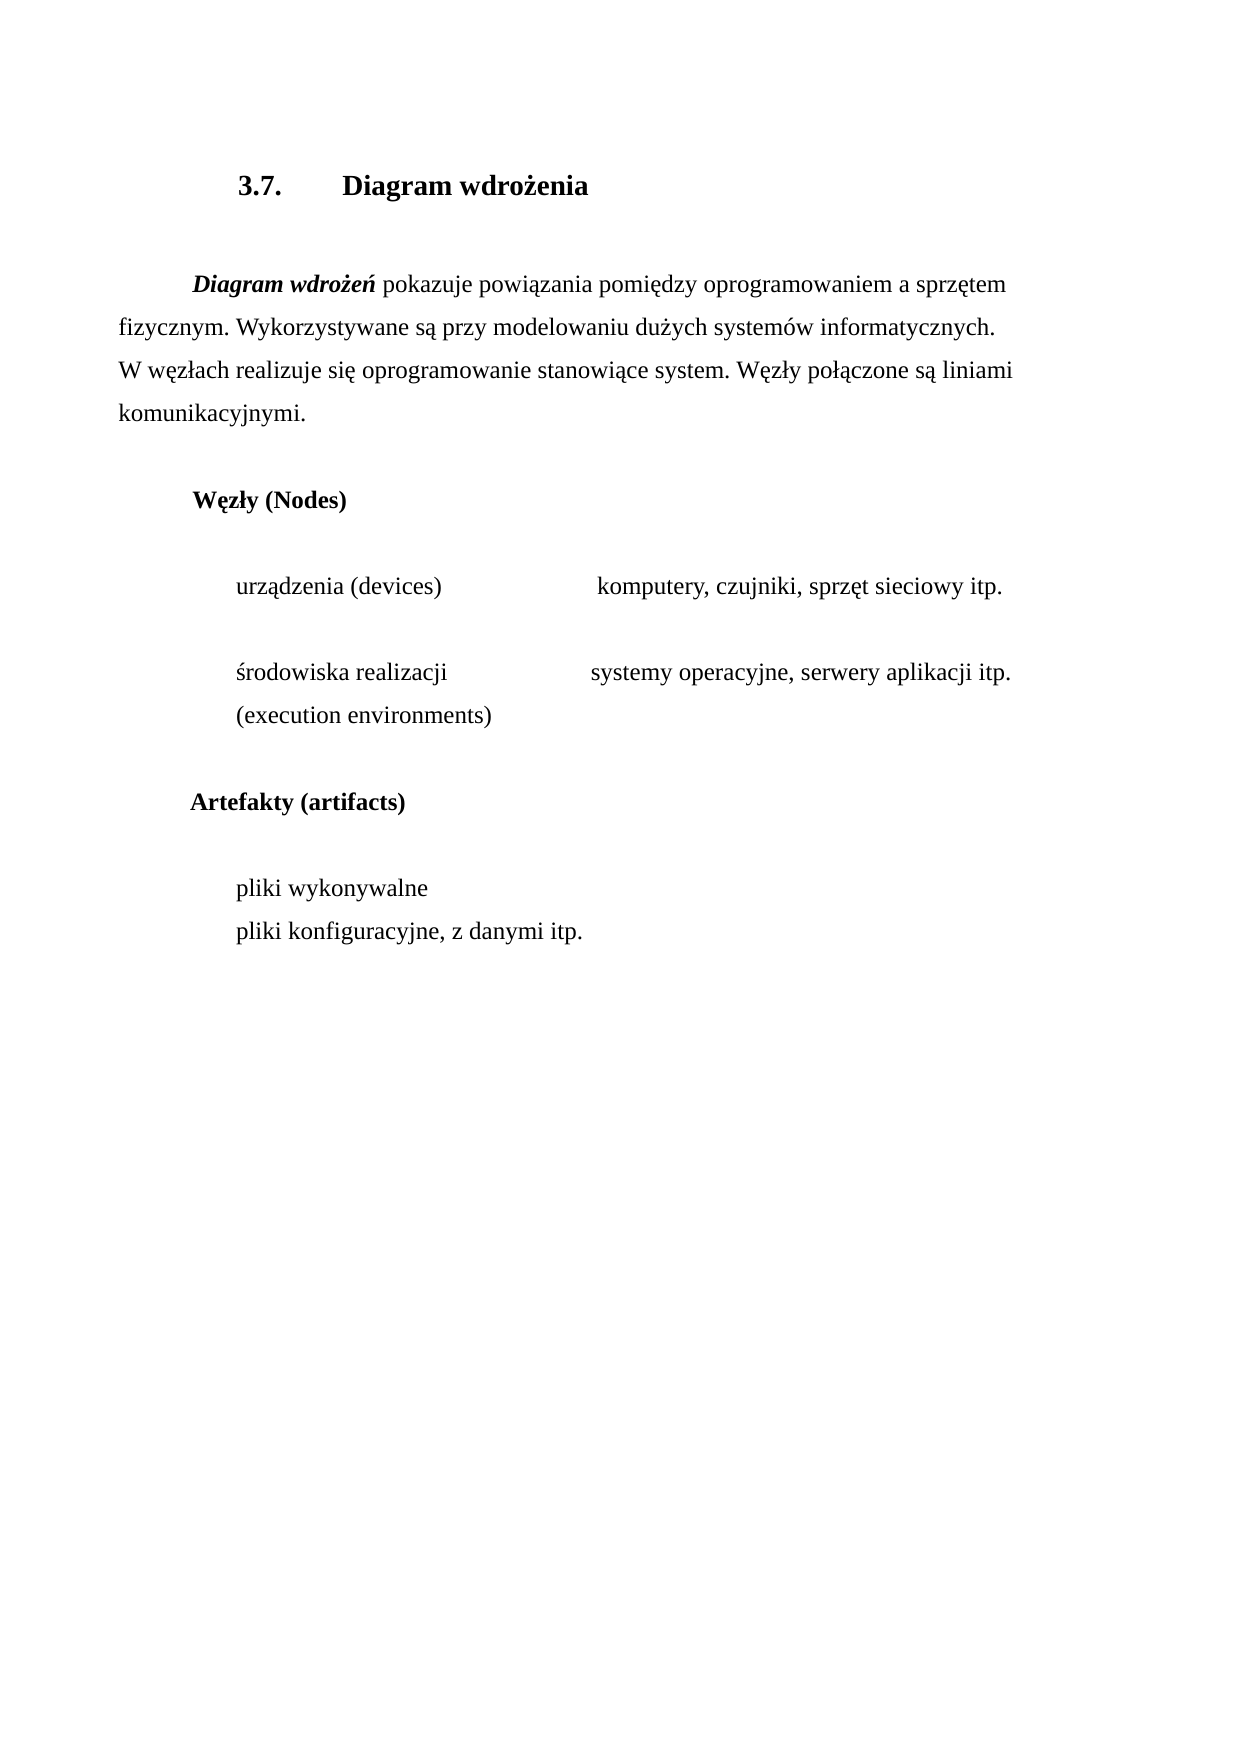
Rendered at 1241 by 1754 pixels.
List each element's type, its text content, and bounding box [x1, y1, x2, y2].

text pliki konfiguracyjne, z danymi itp. [118, 916, 1122, 945]
text pliki wykonywalne [118, 873, 1122, 902]
text (execution environments) [118, 700, 1122, 729]
text Artefakty (artifacts) [118, 787, 1122, 815]
text środowiska realizacji systemy operacyjne, serwery aplikacji itp. [118, 657, 1122, 686]
list Diagram wdrożenia [231, 168, 1122, 252]
text urządzenia (devices) komputery, czujniki, sprzęt sieciowy itp. [118, 571, 1122, 600]
text W węzłach realizuje się oprogramowanie stanowiące system. Węzły połączone są liniami komunikacyjnymi. [118, 355, 1122, 427]
text Diagram wdrożeń pokazuje powiązania pomiędzy oprogramowaniem a sprzętem fizycznym. Wykorzystywane są przy modelowaniu dużych systemów informatycznych. [118, 269, 1122, 341]
text Węzły (Nodes) [118, 485, 1122, 513]
